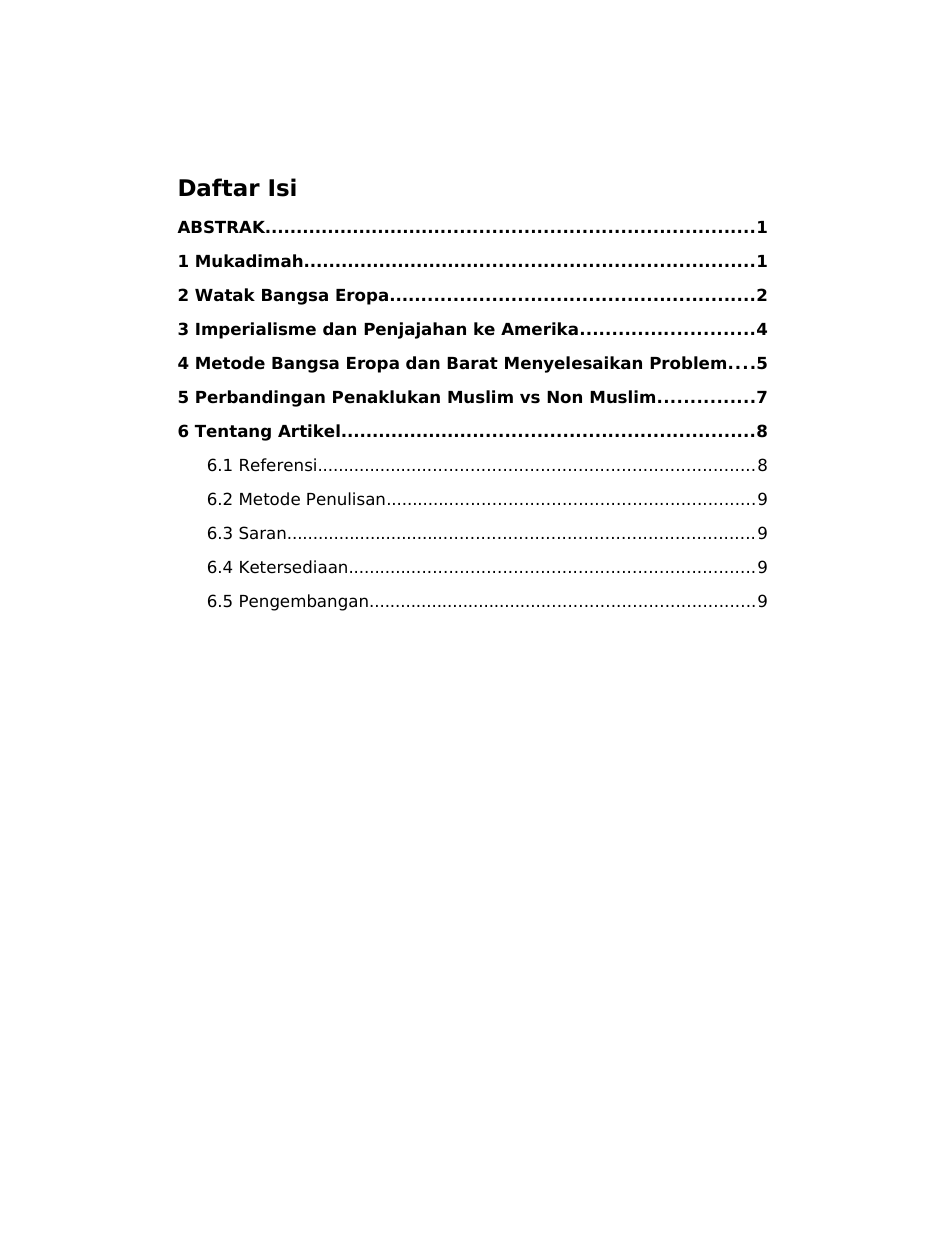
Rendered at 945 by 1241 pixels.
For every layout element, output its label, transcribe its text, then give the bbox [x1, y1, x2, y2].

text 3 Imperialisme dan Penjajahan ke Amerika 4 [177, 320, 768, 339]
text 6.4 Ketersediaan 9 [207, 558, 768, 577]
text 5 Perbandingan Penaklukan Muslim vs Non Muslim 7 [177, 388, 768, 407]
subtitle Daftar Isi [177, 175, 768, 202]
text ABSTRAK 1 [177, 218, 768, 237]
text 2 Watak Bangsa Eropa 2 [177, 286, 768, 305]
text 6.1 Referensi 8 [207, 456, 768, 475]
text 4 Metode Bangsa Eropa dan Barat Menyelesaikan Problem 5 [177, 354, 768, 373]
text 1 Mukadimah 1 [177, 252, 768, 271]
text 6.2 Metode Penulisan 9 [207, 490, 768, 509]
text 6 Tentang Artikel 8 [177, 422, 768, 441]
text 6.3 Saran 9 [207, 524, 768, 543]
text 6.5 Pengembangan 9 [207, 592, 768, 611]
